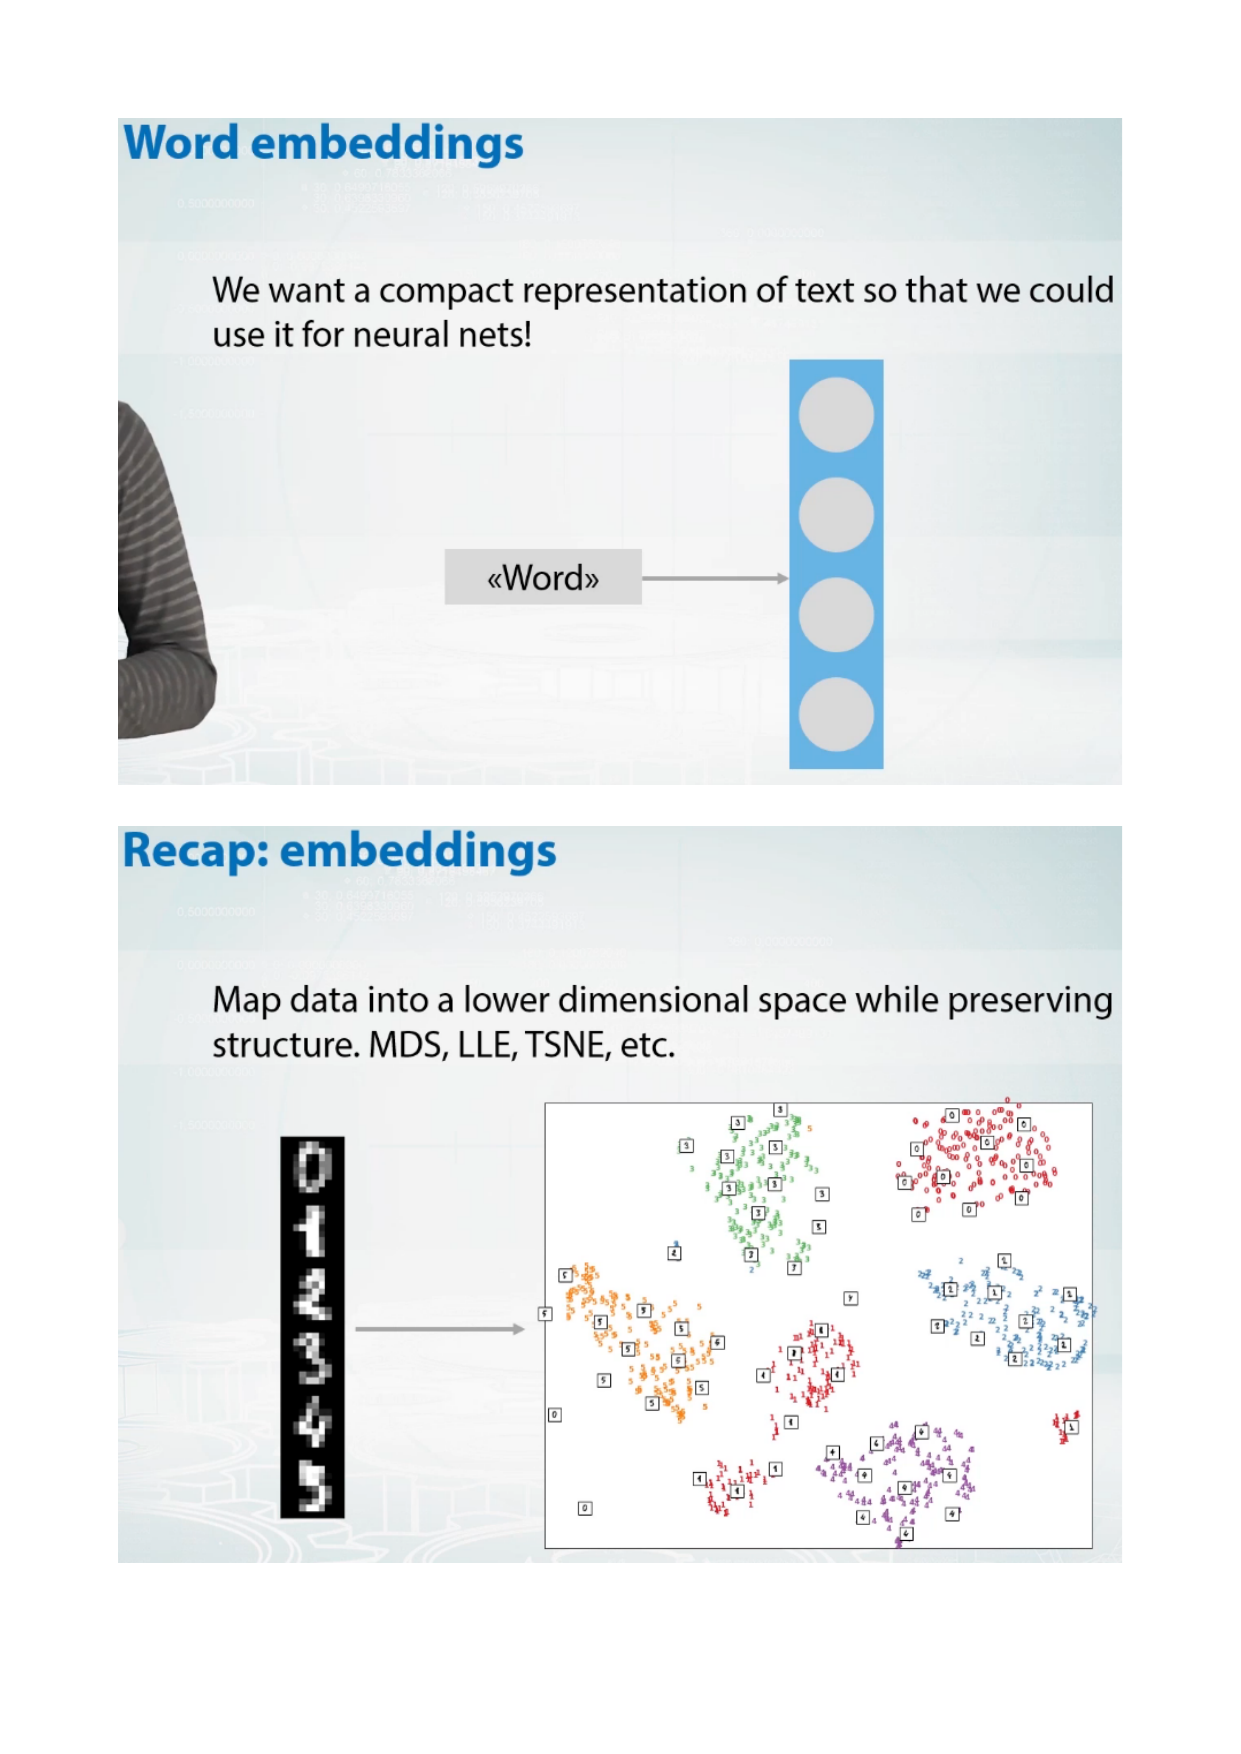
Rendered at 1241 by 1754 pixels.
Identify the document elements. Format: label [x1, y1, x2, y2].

picture [118, 826, 1123, 1563]
picture [118, 118, 1123, 785]
